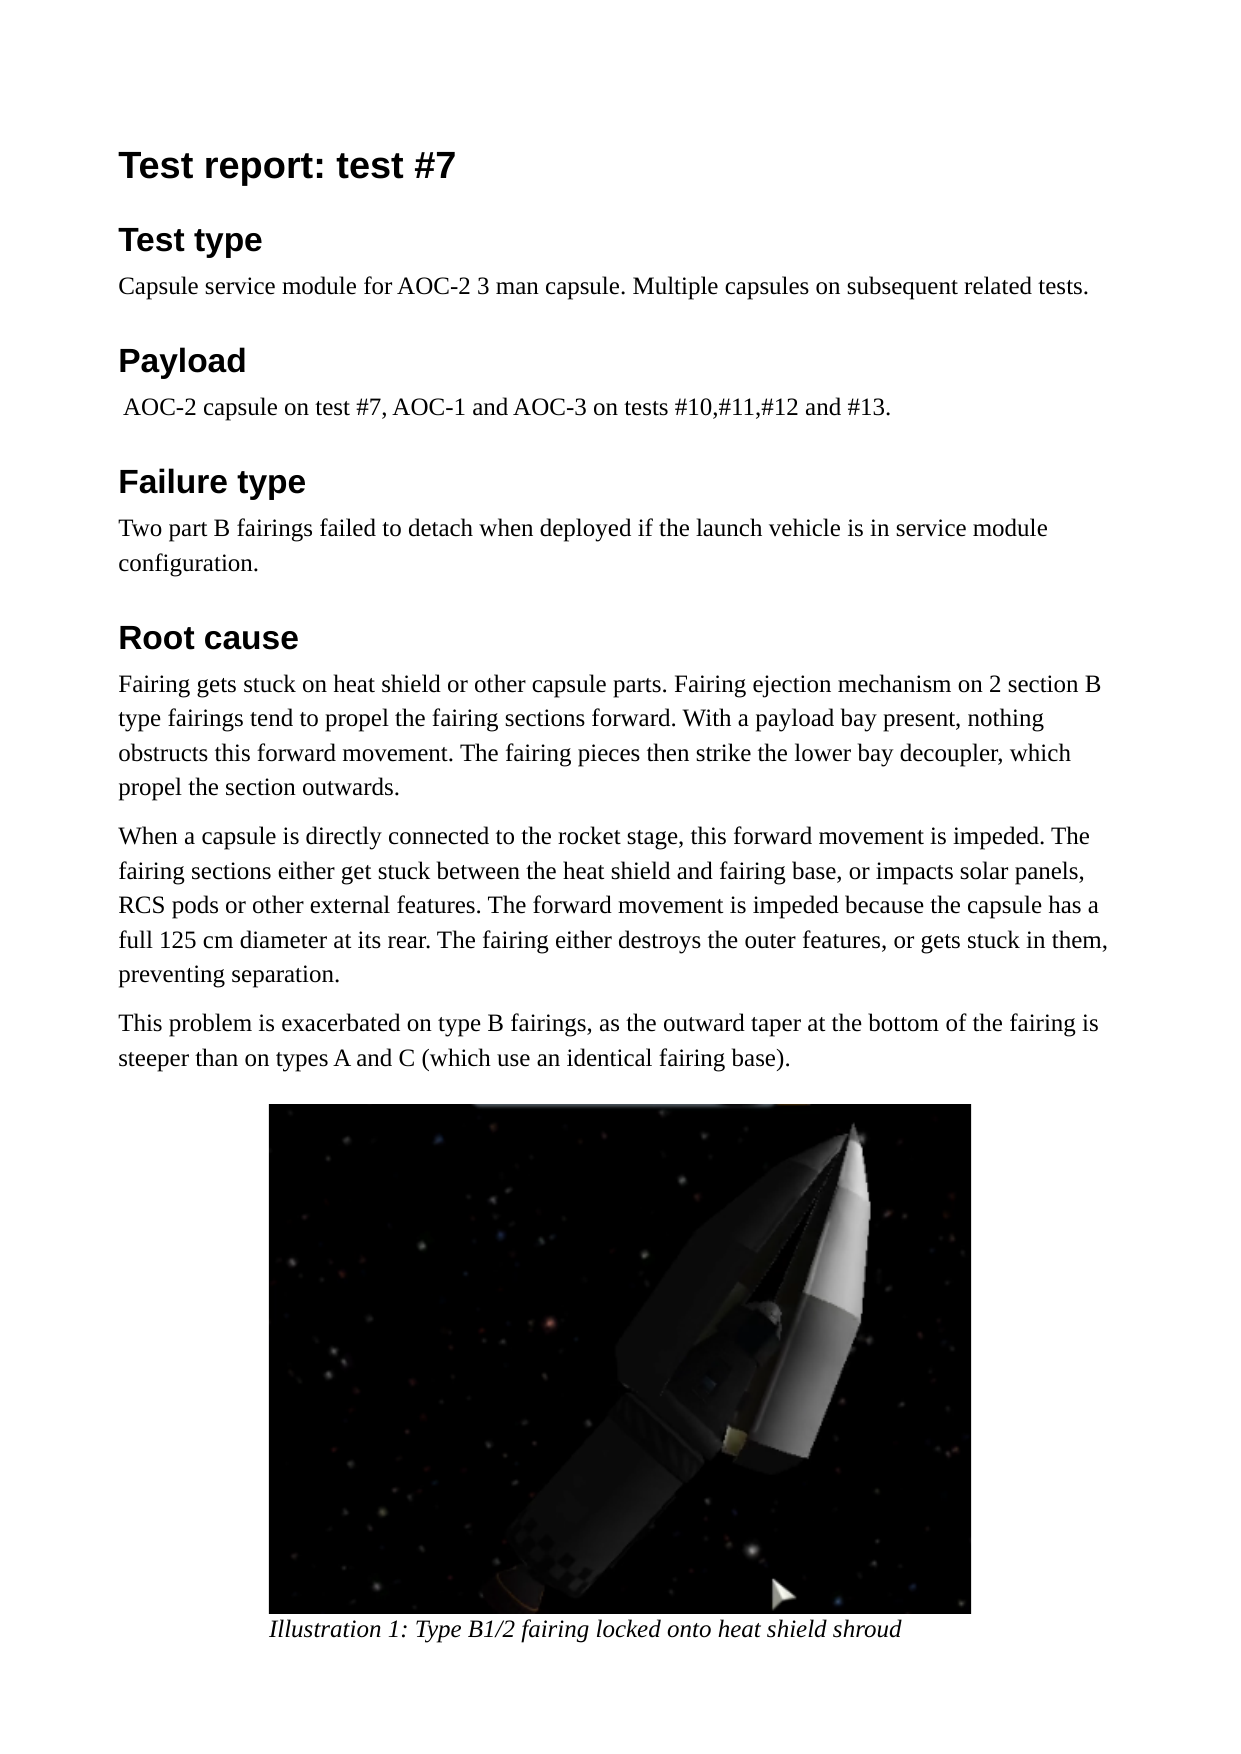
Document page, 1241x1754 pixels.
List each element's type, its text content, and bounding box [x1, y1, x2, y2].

subtitle Test type [118, 220, 1122, 259]
text This problem is exacerbated on type B fairings, as the outward taper at the bottom of the fairing is steeper than on types A and C (which use an identical fairing base). [118, 1008, 1122, 1072]
text Two part B fairings failed to detach when deployed if the launch vehicle is in service module configuration. [118, 513, 1122, 577]
text AOC-2 capsule on test #7, AOC-1 and AOC-3 on tests #10,#11,#12 and #13. [118, 392, 1122, 421]
text When a capsule is directly connected to the rocket stage, this forward movement is impeded. The fairing sections either get stuck between the heat shield and fairing base, or impacts solar panels, RCS pods or other external features. The forward movement is impeded because the capsule has a full 125 cm diameter at its rear. The fairing either destroys the outer features, or gets stuck in them, preventing separation. [118, 821, 1122, 988]
text Fairing gets stuck on heat shield or other capsule parts. Fairing ejection mechanism on 2 section B type fairings tend to propel the fairing sections forward. With a payload bay present, nothing obstructs this forward movement. The fairing pieces then strike the lower bay decoupler, which propel the section outwards. [118, 669, 1122, 801]
subtitle Payload [118, 341, 1122, 380]
text Illustration 1: Type B1/2 fairing locked onto heat shield shroud [269, 1614, 971, 1643]
subtitle Test report: test #7 [118, 143, 1122, 187]
picture [268, 1104, 972, 1614]
text Capsule service module for AOC-2 3 man capsule. Multiple capsules on subsequent related tests. [118, 271, 1122, 300]
subtitle Root cause [118, 618, 1122, 656]
subtitle Failure type [118, 462, 1122, 501]
